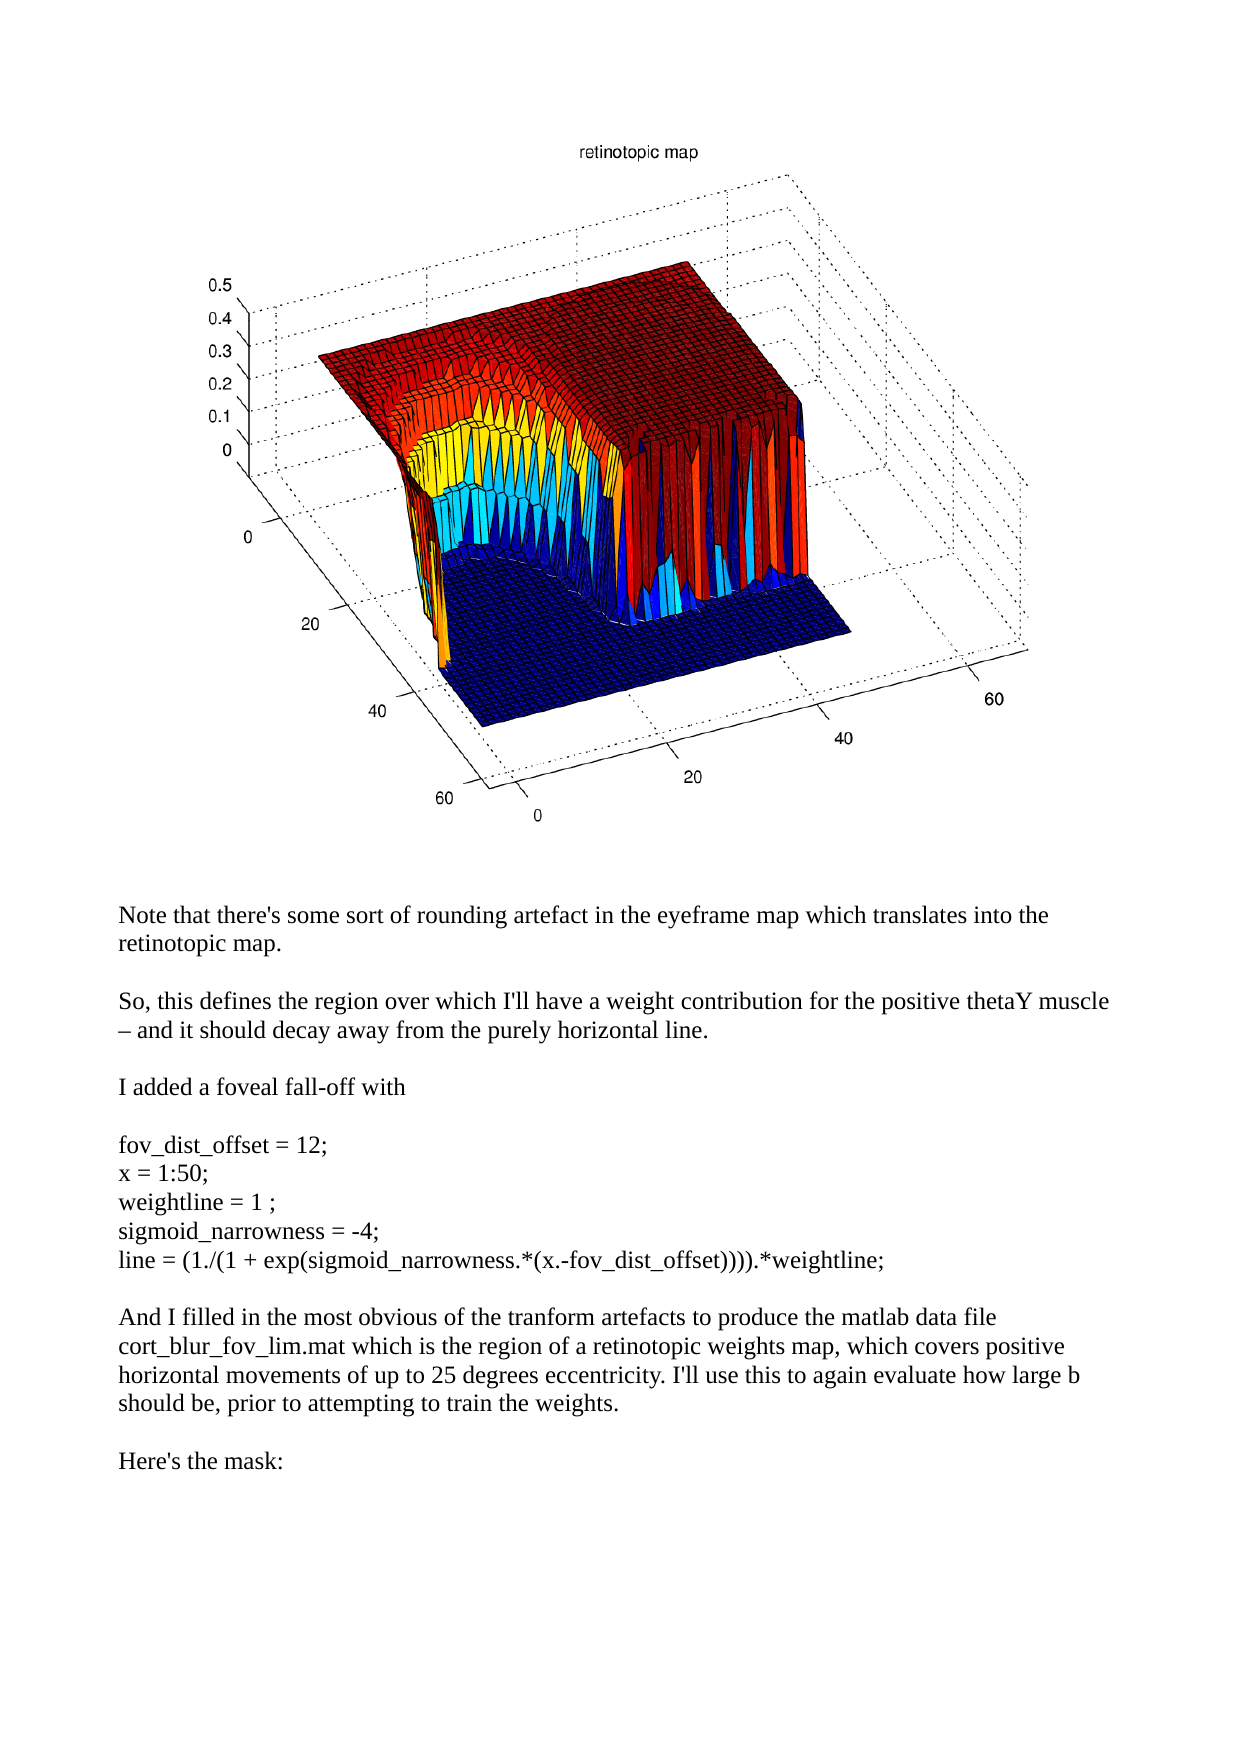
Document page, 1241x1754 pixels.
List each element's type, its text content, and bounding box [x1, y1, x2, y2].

text fov_dist_offset = 12; [118, 1130, 1122, 1158]
text Note that there's some sort of rounding artefact in the eyeframe map which translates into the retinotopic map. [118, 900, 1122, 957]
text x = 1:50; [118, 1158, 1122, 1187]
text I added a foveal fall-off with [118, 1072, 1122, 1101]
text So, this defines the region over which I'll have a weight contribution for the positive thetaY muscle – and it should decay away from the purely horizontal line. [118, 986, 1122, 1043]
text sigmoid_narrowness = -4; [118, 1216, 1122, 1245]
text And I filled in the most obvious of the tranform artefacts to produce the matlab data file cort_blur_fov_lim.mat which is the region of a retinotopic weights map, which covers positive horizontal movements of up to 25 degrees eccentricity. I'll use this to again evaluate how large b should be, prior to attempting to train the weights. [118, 1302, 1122, 1417]
text line = (1./(1 + exp(sigmoid_narrowness.*(x.-fov_dist_offset)))).*weightline; [118, 1245, 1122, 1273]
text Here's the mask: [118, 1446, 1122, 1475]
picture [118, 118, 1123, 871]
text weightline = 1 ; [118, 1187, 1122, 1216]
